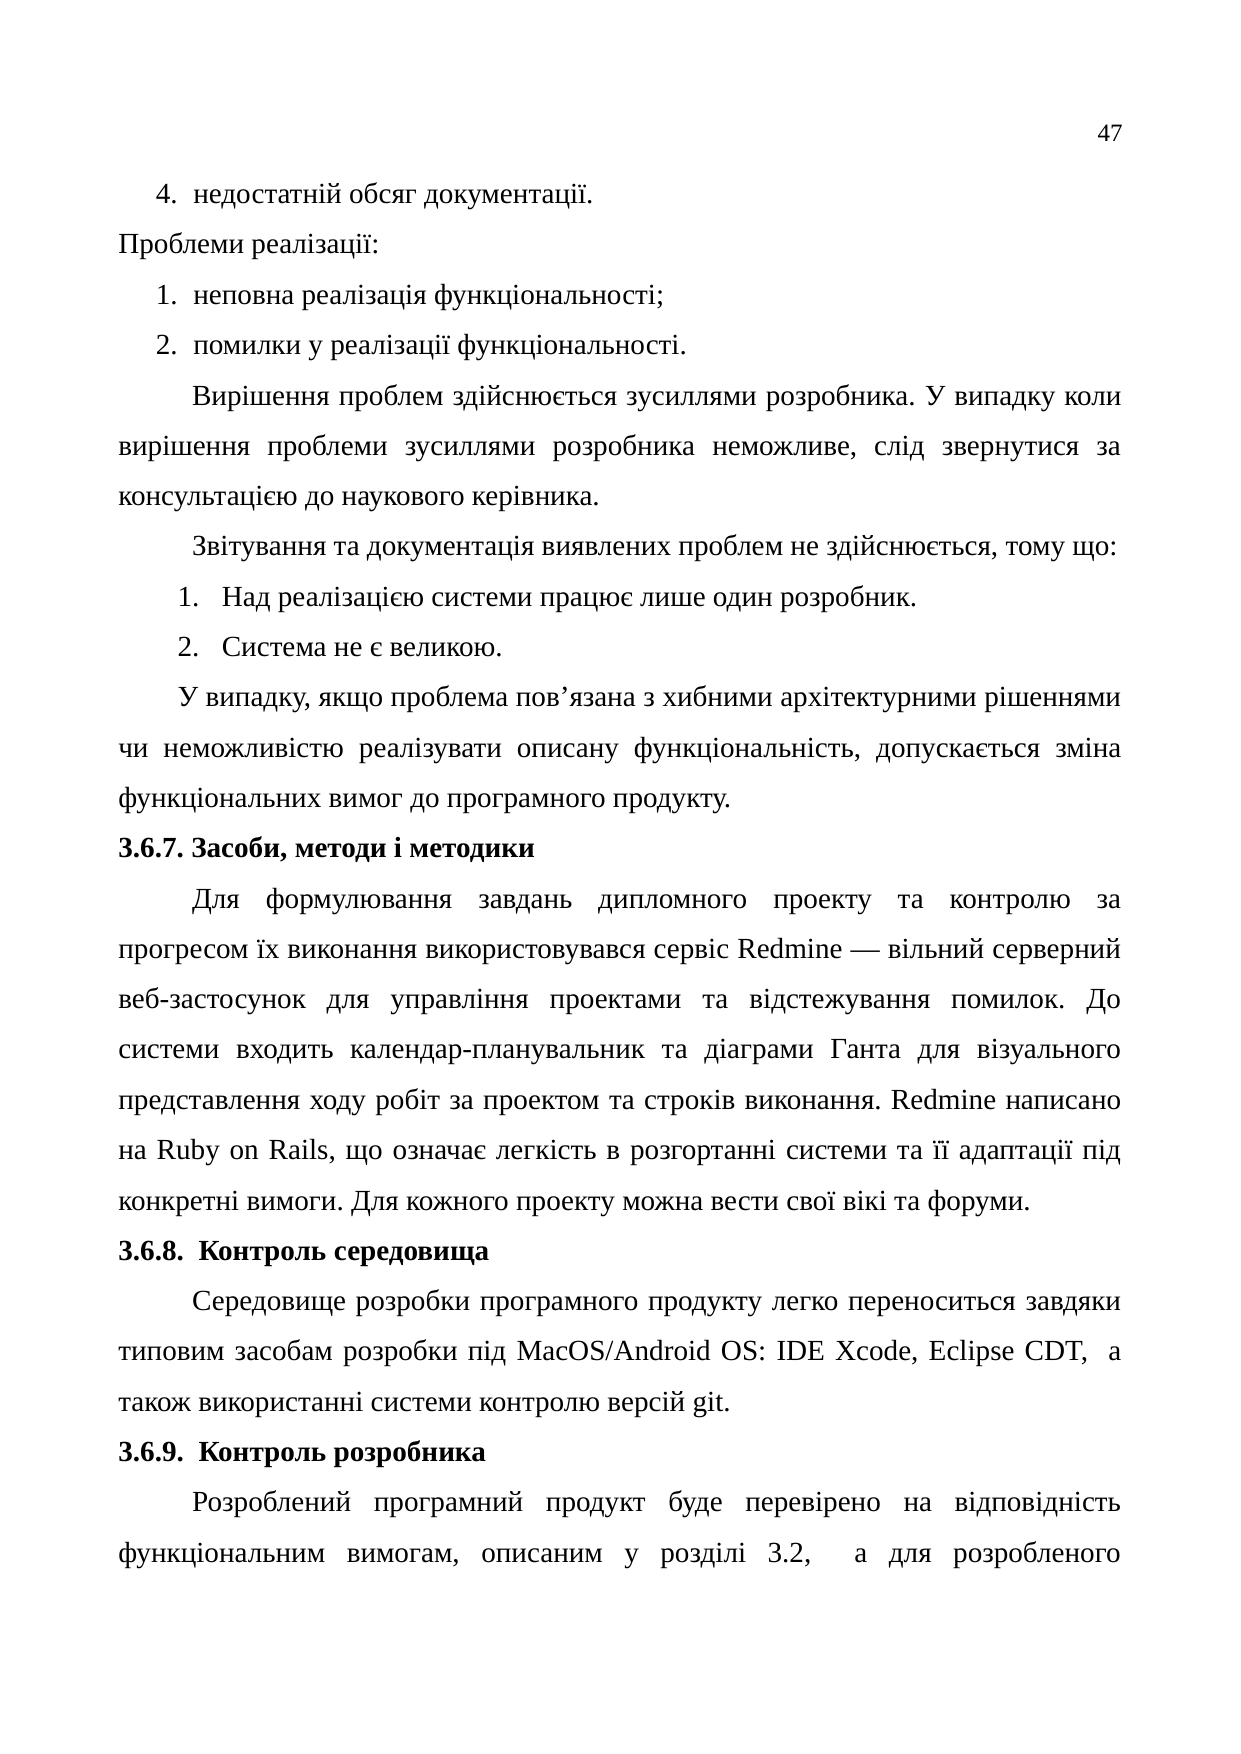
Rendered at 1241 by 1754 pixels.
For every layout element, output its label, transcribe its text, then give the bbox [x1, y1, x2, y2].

text Середовище розробки програмного продукту легко переноситься завдяки типовим засобам розробки під MacOS/Android OS: IDE Xcode, Eclipse CDT, а також використанні системи контролю версій git. [118, 1283, 1122, 1417]
text Проблеми реалізації: [118, 227, 1122, 260]
text У випадку, якщо проблема пов’язана з хибними архітектурними рішеннями чи неможливістю реалізувати описану функціональність, допускається зміна функціональних вимог до програмного продукту. [118, 679, 1122, 814]
text Для формулювання завдань дипломного проекту та контролю за прогресом їх виконання використовувався сервіс Redmine — вільний серверний веб-застосунок для управління проектами та відстежування помилок. До системи входить календар-планувальник та діаграми Ганта для візуального представлення ходу робіт за проектом та строків виконання. Redmine написано на Ruby on Rails, що означає легкість в розгортанні системи та її адаптації під конкретні вимоги. Для кожного проекту можна вести свої вікі та форуми. [118, 881, 1122, 1216]
list неповна реалізація функціональності; [156, 277, 1122, 311]
subtitle 3.6.7. Засоби, методи і методики [118, 830, 1122, 864]
subtitle 3.6.8. Контроль середовища [118, 1233, 1122, 1266]
text Вирішення проблем здійснюється зусиллями розробника. У випадку коли вирішення проблеми зусиллями розробника неможливе, слід звернутися за консультацією до наукового керівника. [118, 378, 1122, 512]
list недостатній обсяг документації. [156, 176, 1122, 210]
list Над реалізацією системи працює лише один розробник. [177, 579, 1122, 612]
list помилки у реалізації функціональності. [156, 327, 1122, 361]
subtitle 3.6.9. Контроль розробника [118, 1434, 1122, 1468]
text Звітування та документація виявлених проблем не здійснюється, тому що: [118, 528, 1122, 562]
list Система не є великою. [177, 629, 1122, 663]
text Розроблений програмний продукт буде перевірено на відповідність функціональним вимогам, описаним у розділі 3.2, а для розробленого [118, 1484, 1122, 1568]
